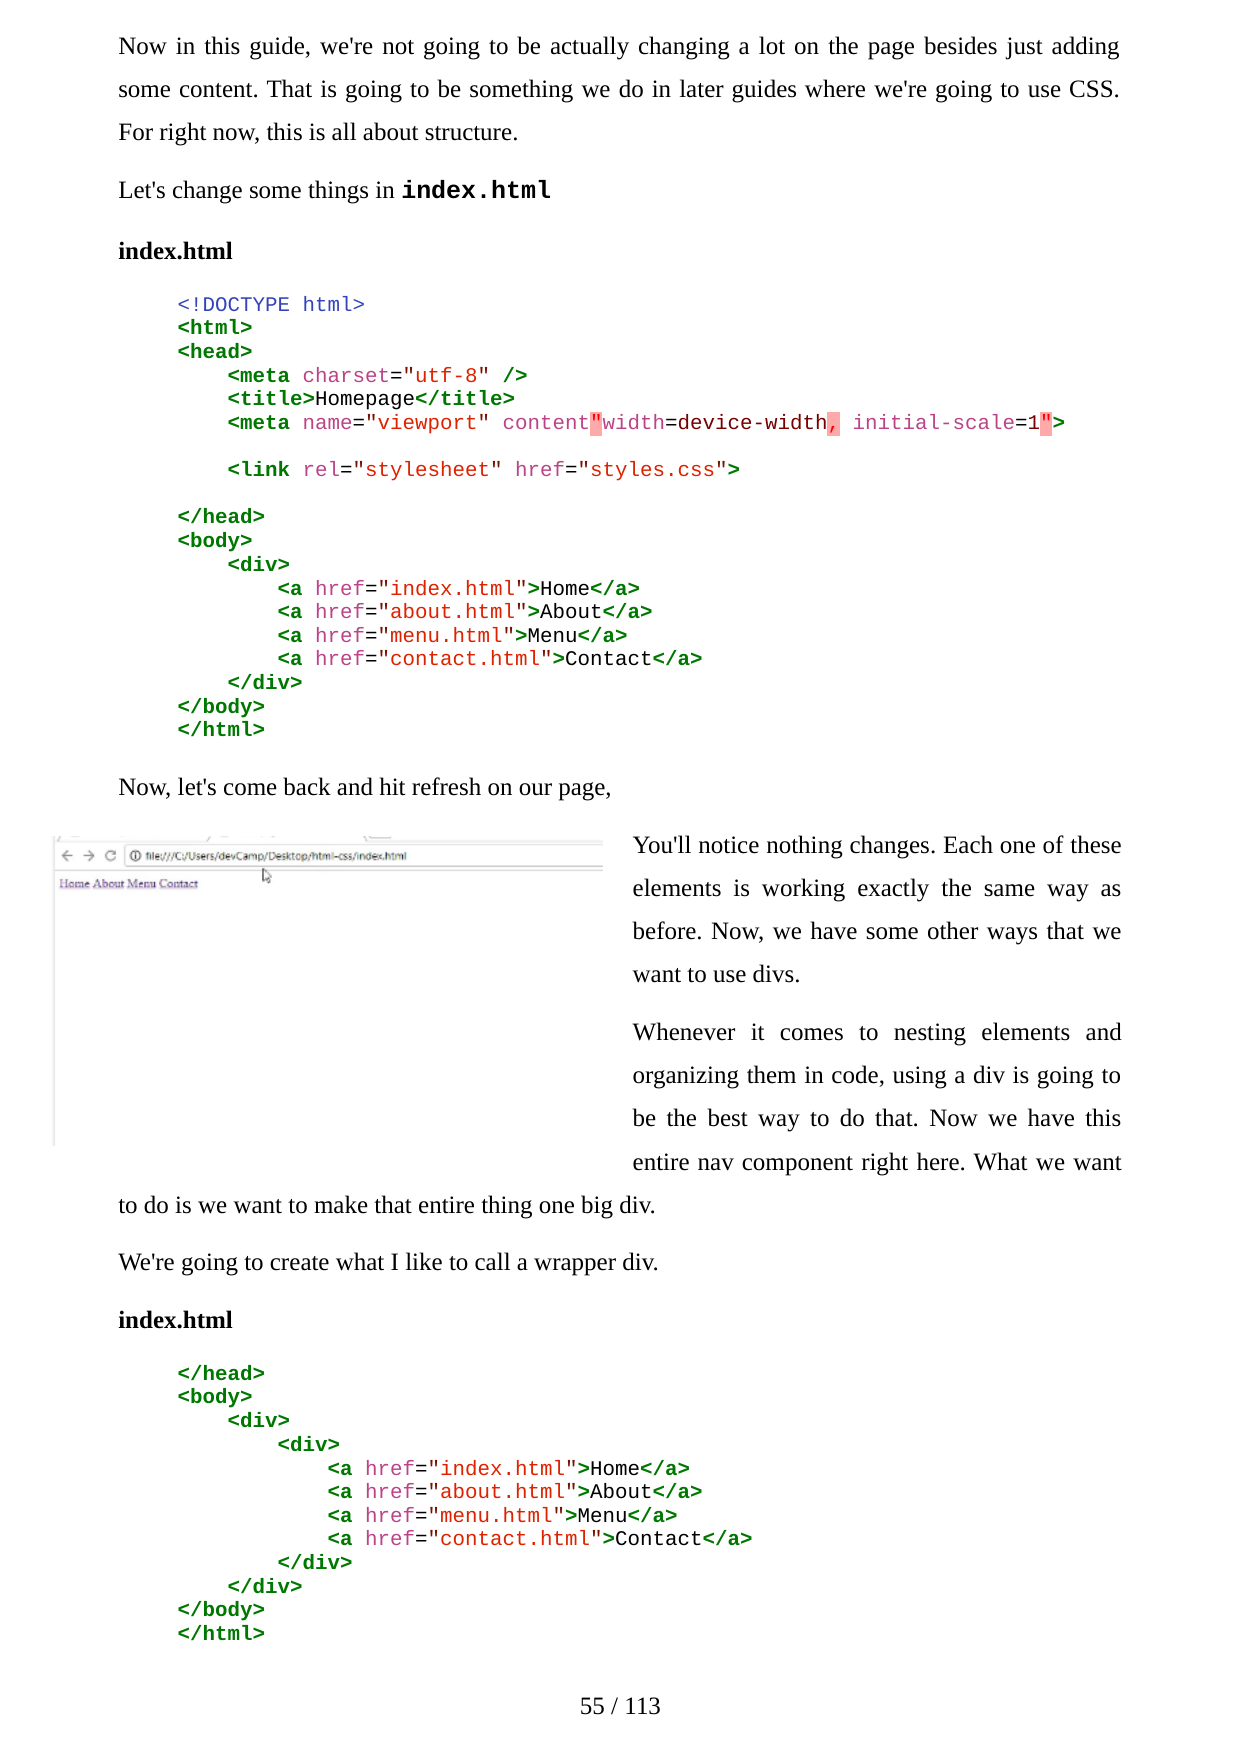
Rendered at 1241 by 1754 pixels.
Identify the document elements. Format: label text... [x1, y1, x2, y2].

text <div> [177, 1410, 1122, 1434]
text <!DOCTYPE html> [177, 294, 1122, 317]
text </body> [177, 696, 1122, 719]
text <head> [177, 341, 1122, 365]
text <a href="contact.html">Contact</a> [177, 1528, 1122, 1552]
text <body> [177, 530, 1122, 554]
text </html> [177, 719, 1122, 743]
text </div> [177, 1552, 1122, 1576]
text <a href="about.html">About</a> [177, 601, 1122, 625]
text Now, let's come back and hit refresh on our page, [118, 772, 1122, 801]
text <title>Homepage</title> [177, 388, 1122, 412]
text We're going to create what I like to call a wrapper div. [118, 1247, 1122, 1276]
text <a href="index.html">Home</a> [177, 577, 1122, 601]
picture [51, 836, 603, 1146]
text <meta charset="utf-8" /> [177, 365, 1122, 388]
text <a href="index.html">Home</a> [177, 1457, 1122, 1481]
text </head> [177, 1363, 1122, 1387]
text Whenever it comes to nesting elements and organizing them in code, using a div is going to be the best way to do that. Now we have this entire nav component right here. What we want to do is we want to make that entire thing one big div. [118, 1017, 1122, 1218]
text index.html [118, 236, 1122, 265]
text </div> [177, 1576, 1122, 1599]
text </body> [177, 1599, 1122, 1623]
text </html> [177, 1623, 1122, 1647]
text <a href="about.html">About</a> [177, 1481, 1122, 1505]
text <a href="menu.html">Menu</a> [177, 625, 1122, 648]
text <meta name="viewport" content"width=device-width, initial-scale=1"> [177, 412, 1122, 436]
text Let's change some things in index.html [118, 175, 1122, 206]
text <div> [177, 554, 1122, 577]
text <html> [177, 317, 1122, 341]
text <a href="contact.html">Contact</a> [177, 648, 1122, 672]
text index.html [118, 1305, 1122, 1334]
text </head> [177, 507, 1122, 530]
text </div> [177, 672, 1122, 696]
text You'll notice nothing changes. Each one of these elements is working exactly the same way as before. Now, we have some other ways that we want to use divs. [118, 830, 1122, 988]
text <body> [177, 1387, 1122, 1410]
text Now in this guide, we're not going to be actually changing a lot on the page besides just adding some content. That is going to be something we do in later guides where we're going to use CSS. For right now, this is all about structure. [118, 31, 1122, 146]
text <div> [177, 1434, 1122, 1457]
text <a href="menu.html">Menu</a> [177, 1505, 1122, 1528]
text <link rel="stylesheet" href="styles.css"> [177, 459, 1122, 483]
